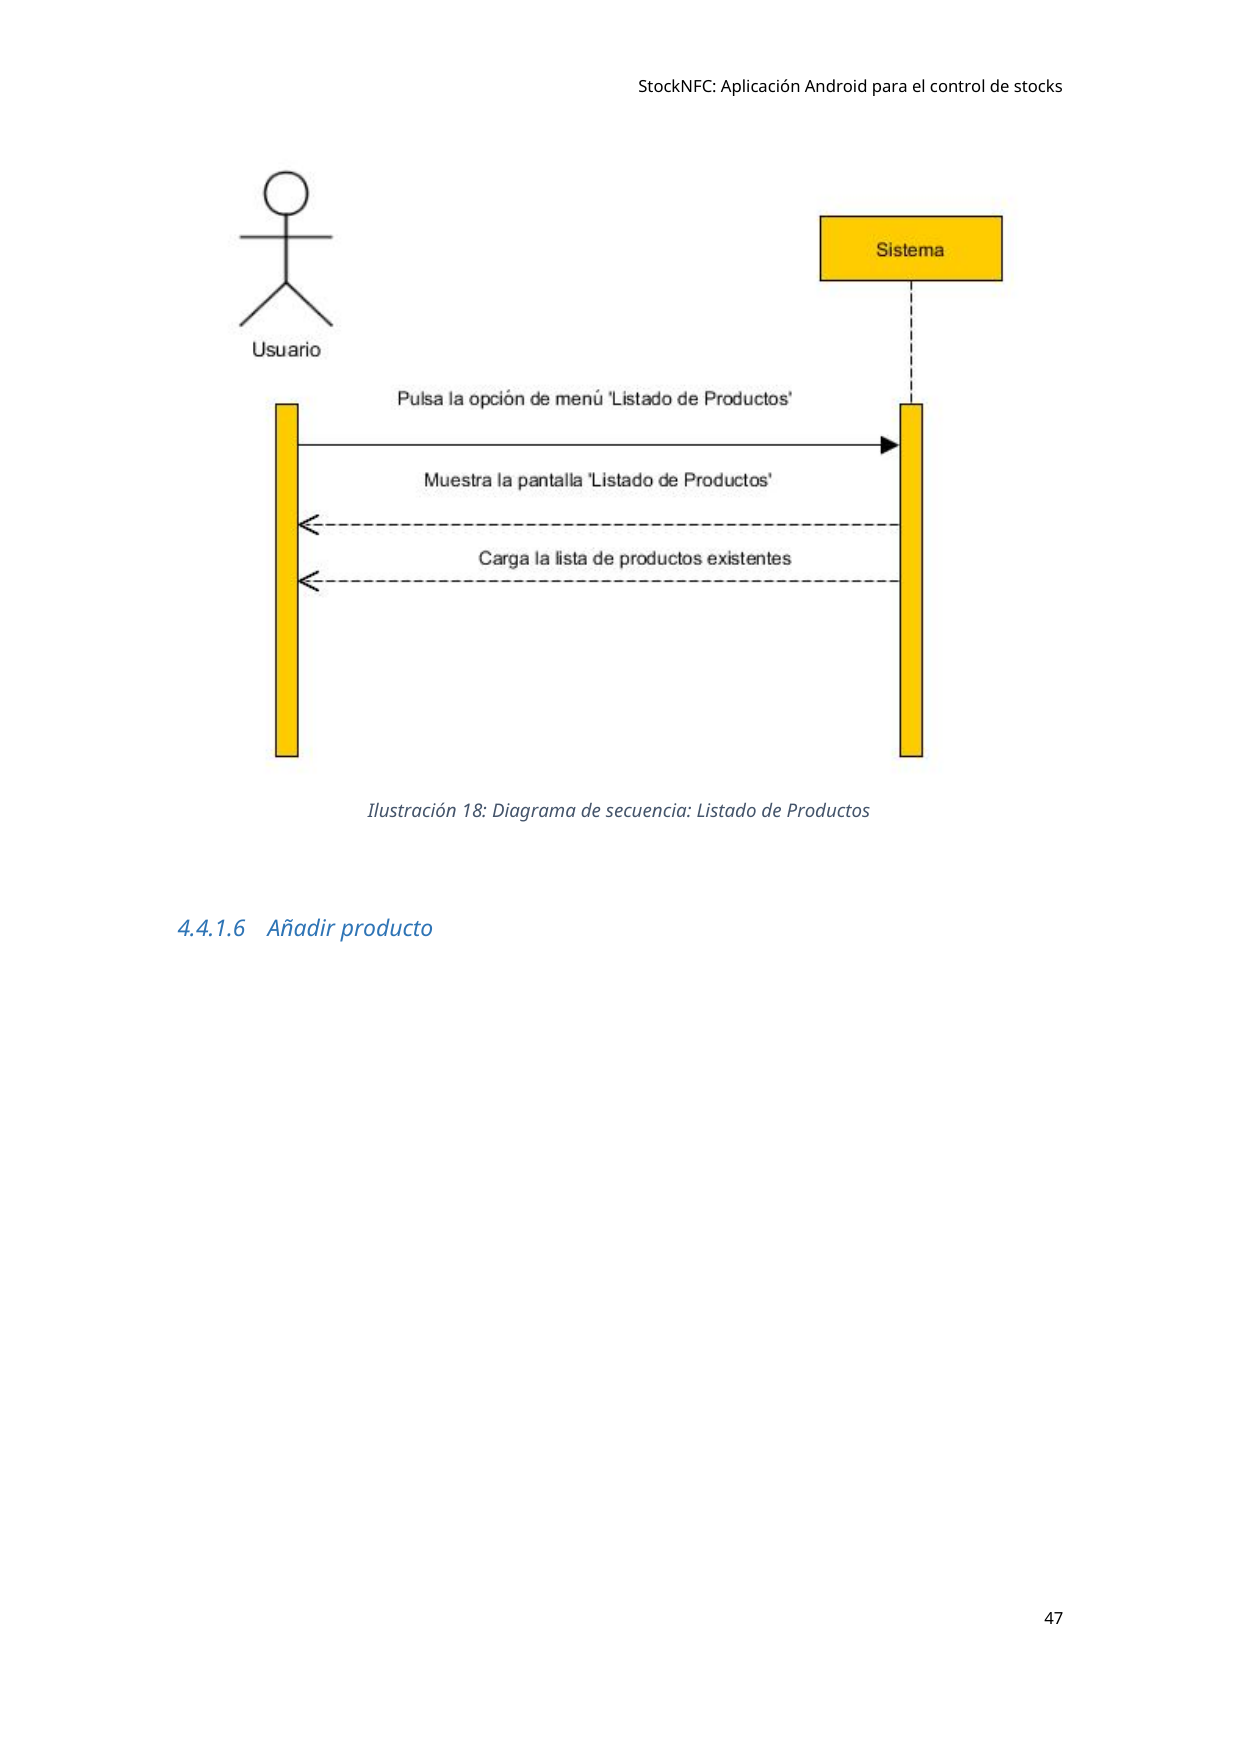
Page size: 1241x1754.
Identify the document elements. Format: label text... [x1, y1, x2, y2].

text Ilustración 18: Diagrama de secuencia: Listado de Productos [177, 797, 1063, 823]
subtitle Añadir producto [177, 912, 1063, 943]
